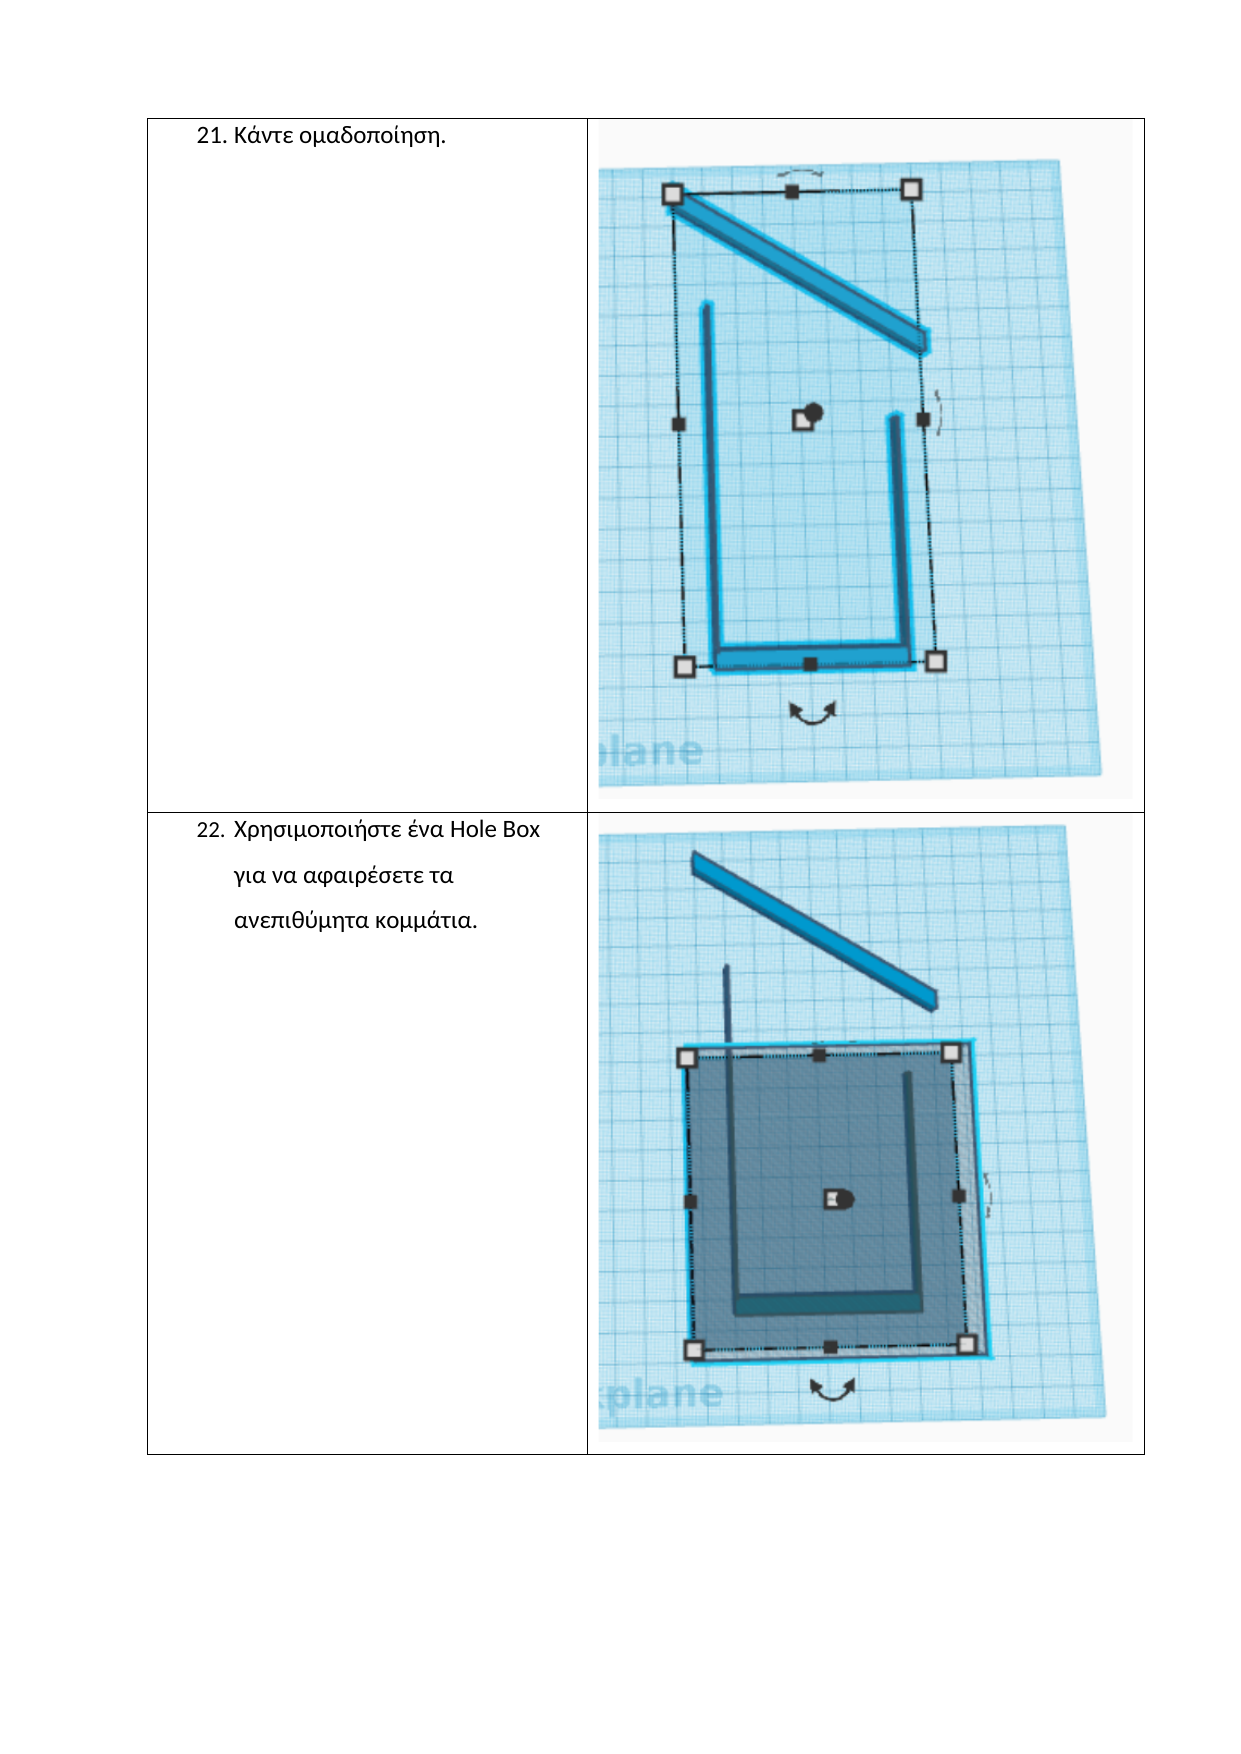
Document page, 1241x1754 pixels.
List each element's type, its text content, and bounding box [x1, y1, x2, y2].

table_cell [588, 813, 1144, 1454]
table_cell Χρησιμοποιήστε ένα Hole Box για να αφαιρέσετε τα ανεπιθύμητα κομμάτια. [148, 813, 587, 1454]
table_cell [588, 119, 1144, 812]
table_cell Κάντε ομαδοποίηση. [148, 119, 587, 812]
